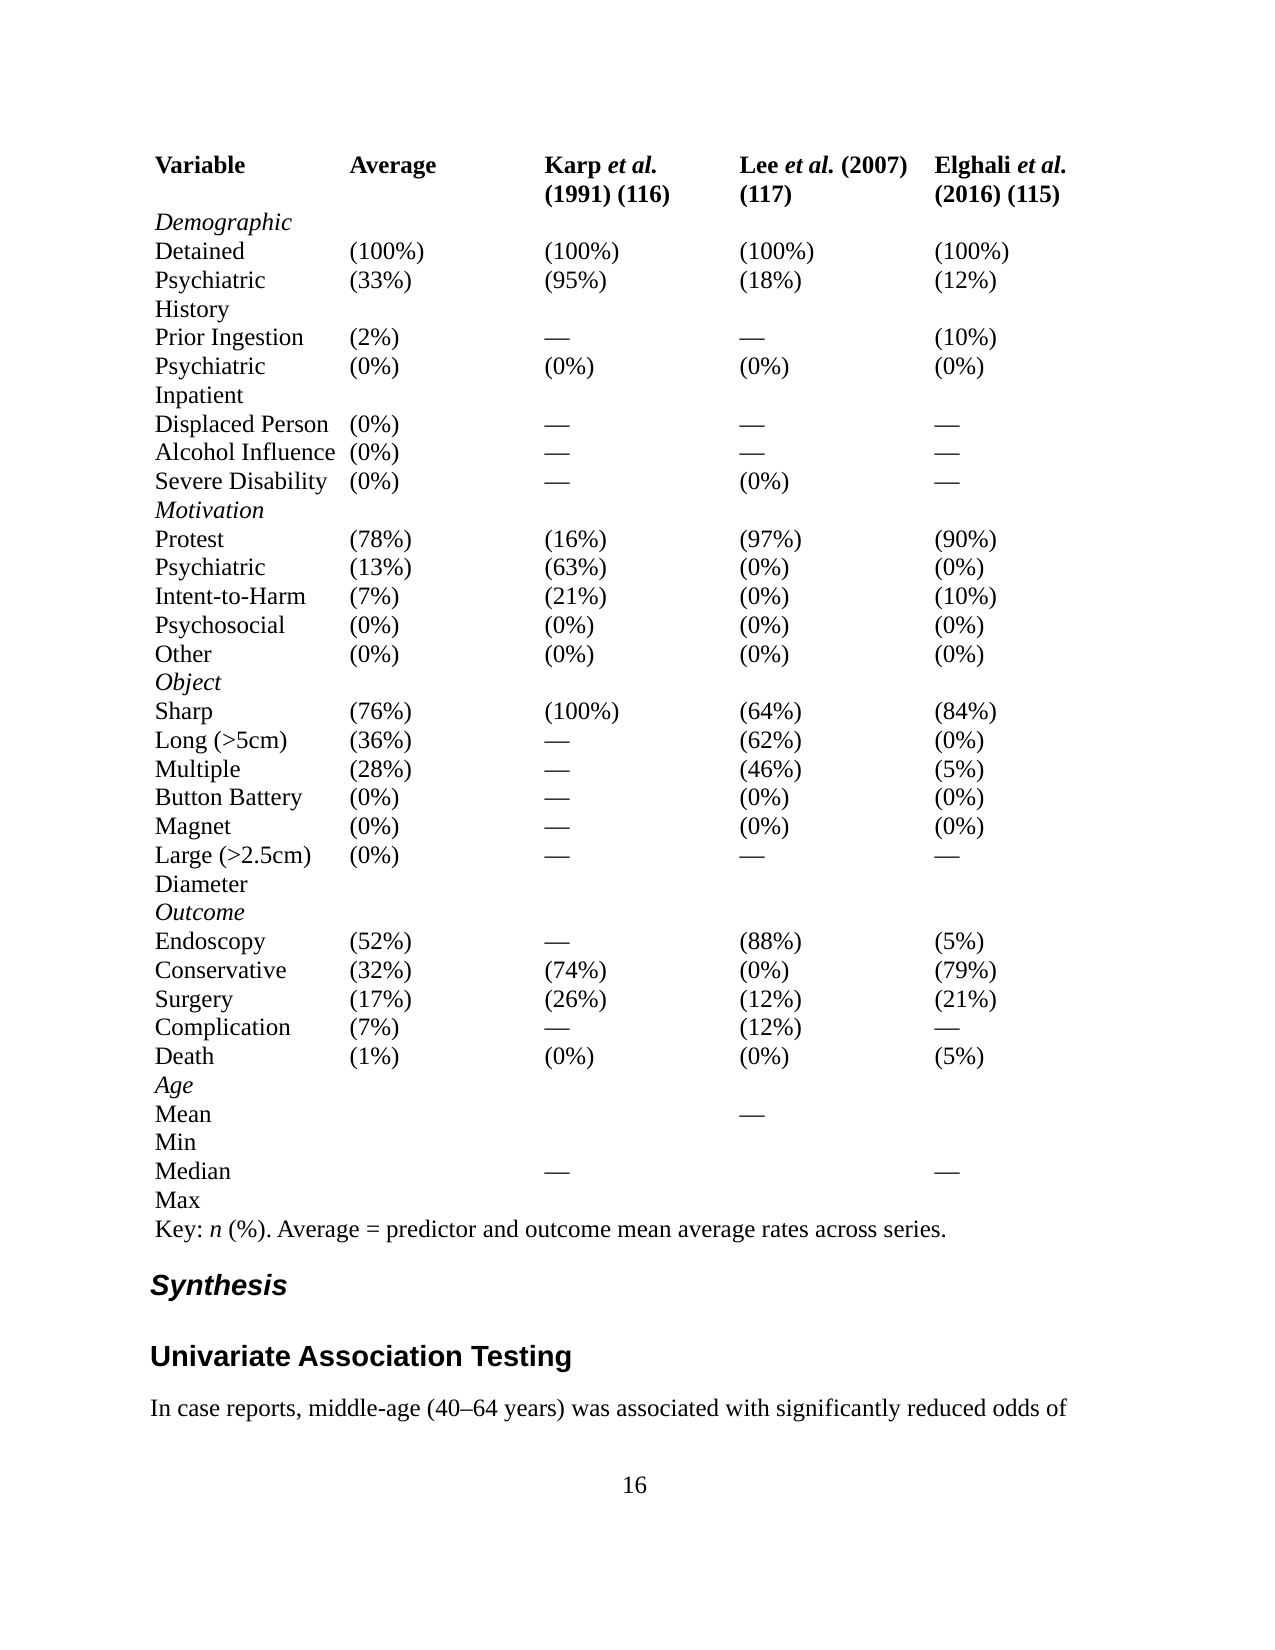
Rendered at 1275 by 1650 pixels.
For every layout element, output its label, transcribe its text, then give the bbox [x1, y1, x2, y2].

table_cell [735, 668, 930, 696]
table_cell (2%) [345, 323, 540, 351]
table_cell Motivation [150, 495, 345, 524]
table_cell (100%) [540, 696, 735, 725]
table_cell (0%) [345, 351, 540, 409]
table_cell [540, 1128, 735, 1156]
table_cell — [540, 811, 735, 840]
table_cell [930, 668, 1125, 696]
table_cell (12%) [735, 984, 930, 1012]
table_cell — [540, 438, 735, 466]
table_cell — [735, 1099, 930, 1127]
table_cell (0%) [735, 466, 930, 495]
table_cell (21%) [930, 984, 1125, 1012]
table_cell [930, 1185, 1125, 1214]
table_cell (32%) [345, 955, 540, 984]
table_cell [345, 1070, 540, 1099]
table_cell [345, 898, 540, 926]
table_cell [735, 1070, 930, 1099]
table_cell Severe Disability [150, 466, 345, 495]
table_cell Endoscopy [150, 926, 345, 955]
table_cell (5%) [930, 926, 1125, 955]
table_cell Alcohol Influence [150, 438, 345, 466]
table_cell [930, 208, 1125, 236]
table_cell (62%) [735, 725, 930, 754]
table_cell (18%) [735, 265, 930, 322]
table_cell (0%) [345, 610, 540, 639]
table_cell [345, 208, 540, 236]
table_cell Complication [150, 1013, 345, 1041]
table_cell — [540, 926, 735, 955]
table_cell (79%) [930, 955, 1125, 984]
table_cell (13%) [345, 553, 540, 581]
table_cell [540, 495, 735, 524]
table_cell Displaced Person [150, 409, 345, 437]
table_cell [930, 1099, 1125, 1127]
table_cell — [930, 466, 1125, 495]
table_cell [540, 208, 735, 236]
table_cell (52%) [345, 926, 540, 955]
table_cell (100%) [540, 236, 735, 265]
table_cell [345, 1128, 540, 1156]
table_cell [735, 1128, 930, 1156]
table_cell (76%) [345, 696, 540, 725]
table_cell (0%) [735, 639, 930, 667]
table_cell Object [150, 668, 345, 696]
table_cell (0%) [930, 811, 1125, 840]
table_cell — [540, 466, 735, 495]
table_cell Psychiatric History [150, 265, 345, 322]
table_cell (0%) [540, 610, 735, 639]
table_cell Psychosocial [150, 610, 345, 639]
table_header Variable [150, 150, 345, 207]
table_cell [540, 1070, 735, 1099]
table_header Karp et al. (1991) (116) [540, 150, 735, 207]
table_cell (0%) [735, 553, 930, 581]
table_cell — [930, 409, 1125, 437]
table_cell (90%) [930, 524, 1125, 552]
table_cell Psychiatric [150, 553, 345, 581]
table_cell (100%) [735, 236, 930, 265]
table_cell (64%) [735, 696, 930, 725]
table_cell (0%) [735, 783, 930, 811]
table_cell (12%) [735, 1013, 930, 1041]
table_cell Long (>5cm) [150, 725, 345, 754]
table_cell [345, 495, 540, 524]
table_cell — [540, 754, 735, 782]
table_cell (7%) [345, 1013, 540, 1041]
table_cell [540, 898, 735, 926]
table_cell Surgery [150, 984, 345, 1012]
table_cell (0%) [345, 811, 540, 840]
table_cell Sharp [150, 696, 345, 725]
table_cell (5%) [930, 754, 1125, 782]
table_cell [735, 495, 930, 524]
table_cell [540, 1185, 735, 1214]
table_cell (84%) [930, 696, 1125, 725]
table_cell (88%) [735, 926, 930, 955]
table_cell — [540, 323, 735, 351]
table_cell (63%) [540, 553, 735, 581]
table_cell (100%) [930, 236, 1125, 265]
table_cell — [735, 323, 930, 351]
table_cell [345, 1185, 540, 1214]
table_cell (0%) [345, 639, 540, 667]
table_cell Prior Ingestion [150, 323, 345, 351]
table_cell (7%) [345, 581, 540, 610]
table_cell [735, 898, 930, 926]
table_cell Age [150, 1070, 345, 1099]
table_cell Median [150, 1156, 345, 1185]
table_cell (0%) [735, 955, 930, 984]
table_cell — [735, 409, 930, 437]
table_cell (1%) [345, 1041, 540, 1070]
table_cell Mean [150, 1099, 345, 1127]
table_cell (28%) [345, 754, 540, 782]
table_cell — [540, 1156, 735, 1185]
table_header Lee et al. (2007) (117) [735, 150, 930, 207]
table_cell Large (>2.5cm) Diameter [150, 840, 345, 897]
table_cell (5%) [930, 1041, 1125, 1070]
table_cell Outcome [150, 898, 345, 926]
table_cell Multiple [150, 754, 345, 782]
table_cell Protest [150, 524, 345, 552]
table_cell (0%) [345, 466, 540, 495]
table_cell — [540, 840, 735, 897]
table_cell Button Battery [150, 783, 345, 811]
table_cell (0%) [345, 783, 540, 811]
table_cell Other [150, 639, 345, 667]
table_cell — [540, 409, 735, 437]
table_cell [540, 1099, 735, 1127]
table_cell [735, 208, 930, 236]
table_cell Psychiatric Inpatient [150, 351, 345, 409]
table_cell [735, 1156, 930, 1185]
table_cell (0%) [735, 811, 930, 840]
table_cell (21%) [540, 581, 735, 610]
subtitle Univariate Association Testing [150, 1338, 1125, 1372]
table_cell (97%) [735, 524, 930, 552]
table_cell (78%) [345, 524, 540, 552]
table_cell — [540, 1013, 735, 1041]
table_cell [930, 495, 1125, 524]
table_cell (0%) [735, 351, 930, 409]
table_cell — [930, 1013, 1125, 1041]
table_cell Max [150, 1185, 345, 1214]
table_cell (12%) [930, 265, 1125, 322]
table_cell Death [150, 1041, 345, 1070]
table_cell — [735, 438, 930, 466]
table_cell (0%) [930, 783, 1125, 811]
table_cell (46%) [735, 754, 930, 782]
table_header Average [345, 150, 540, 207]
table_cell [345, 668, 540, 696]
table_cell — [540, 725, 735, 754]
table_cell (0%) [540, 1041, 735, 1070]
table_cell (17%) [345, 984, 540, 1012]
table_cell [735, 1185, 930, 1214]
table_cell (0%) [345, 840, 540, 897]
table_cell (0%) [735, 610, 930, 639]
table_cell (0%) [345, 438, 540, 466]
table_cell (33%) [345, 265, 540, 322]
table_cell (0%) [540, 351, 735, 409]
table_cell — [930, 438, 1125, 466]
text In case reports, middle-age (40–64 years) was associated with significantly reduced odds of [150, 1393, 1125, 1422]
table_cell (95%) [540, 265, 735, 322]
table_cell Detained [150, 236, 345, 265]
table_cell (0%) [540, 639, 735, 667]
table_cell (0%) [930, 725, 1125, 754]
table_cell (0%) [735, 581, 930, 610]
table_cell — [930, 1156, 1125, 1185]
table_cell (10%) [930, 323, 1125, 351]
table_cell [930, 898, 1125, 926]
table_cell (26%) [540, 984, 735, 1012]
table_cell (0%) [930, 553, 1125, 581]
table_cell — [930, 840, 1125, 897]
table_cell (0%) [930, 639, 1125, 667]
table_cell (100%) [345, 236, 540, 265]
table_cell (36%) [345, 725, 540, 754]
table_cell (10%) [930, 581, 1125, 610]
table_cell (74%) [540, 955, 735, 984]
table_header Elghali et al. (2016) (115) [930, 150, 1125, 207]
table_cell — [735, 840, 930, 897]
table_cell Intent-to-Harm [150, 581, 345, 610]
table_cell — [540, 783, 735, 811]
table_cell [345, 1099, 540, 1127]
table_cell Magnet [150, 811, 345, 840]
table_cell Min [150, 1128, 345, 1156]
table_cell [345, 1156, 540, 1185]
table_cell (0%) [930, 351, 1125, 409]
table_cell Key: n (%). Average = predictor and outcome mean average rates across series. [150, 1214, 1125, 1242]
table_cell Demographic [150, 208, 345, 236]
table_cell [930, 1128, 1125, 1156]
table_cell (0%) [735, 1041, 930, 1070]
table_cell (0%) [930, 610, 1125, 639]
table_cell Conservative [150, 955, 345, 984]
table_cell [930, 1070, 1125, 1099]
table_cell (0%) [345, 409, 540, 437]
table_cell [540, 668, 735, 696]
subtitle Synthesis [150, 1267, 1125, 1301]
table_cell (16%) [540, 524, 735, 552]
